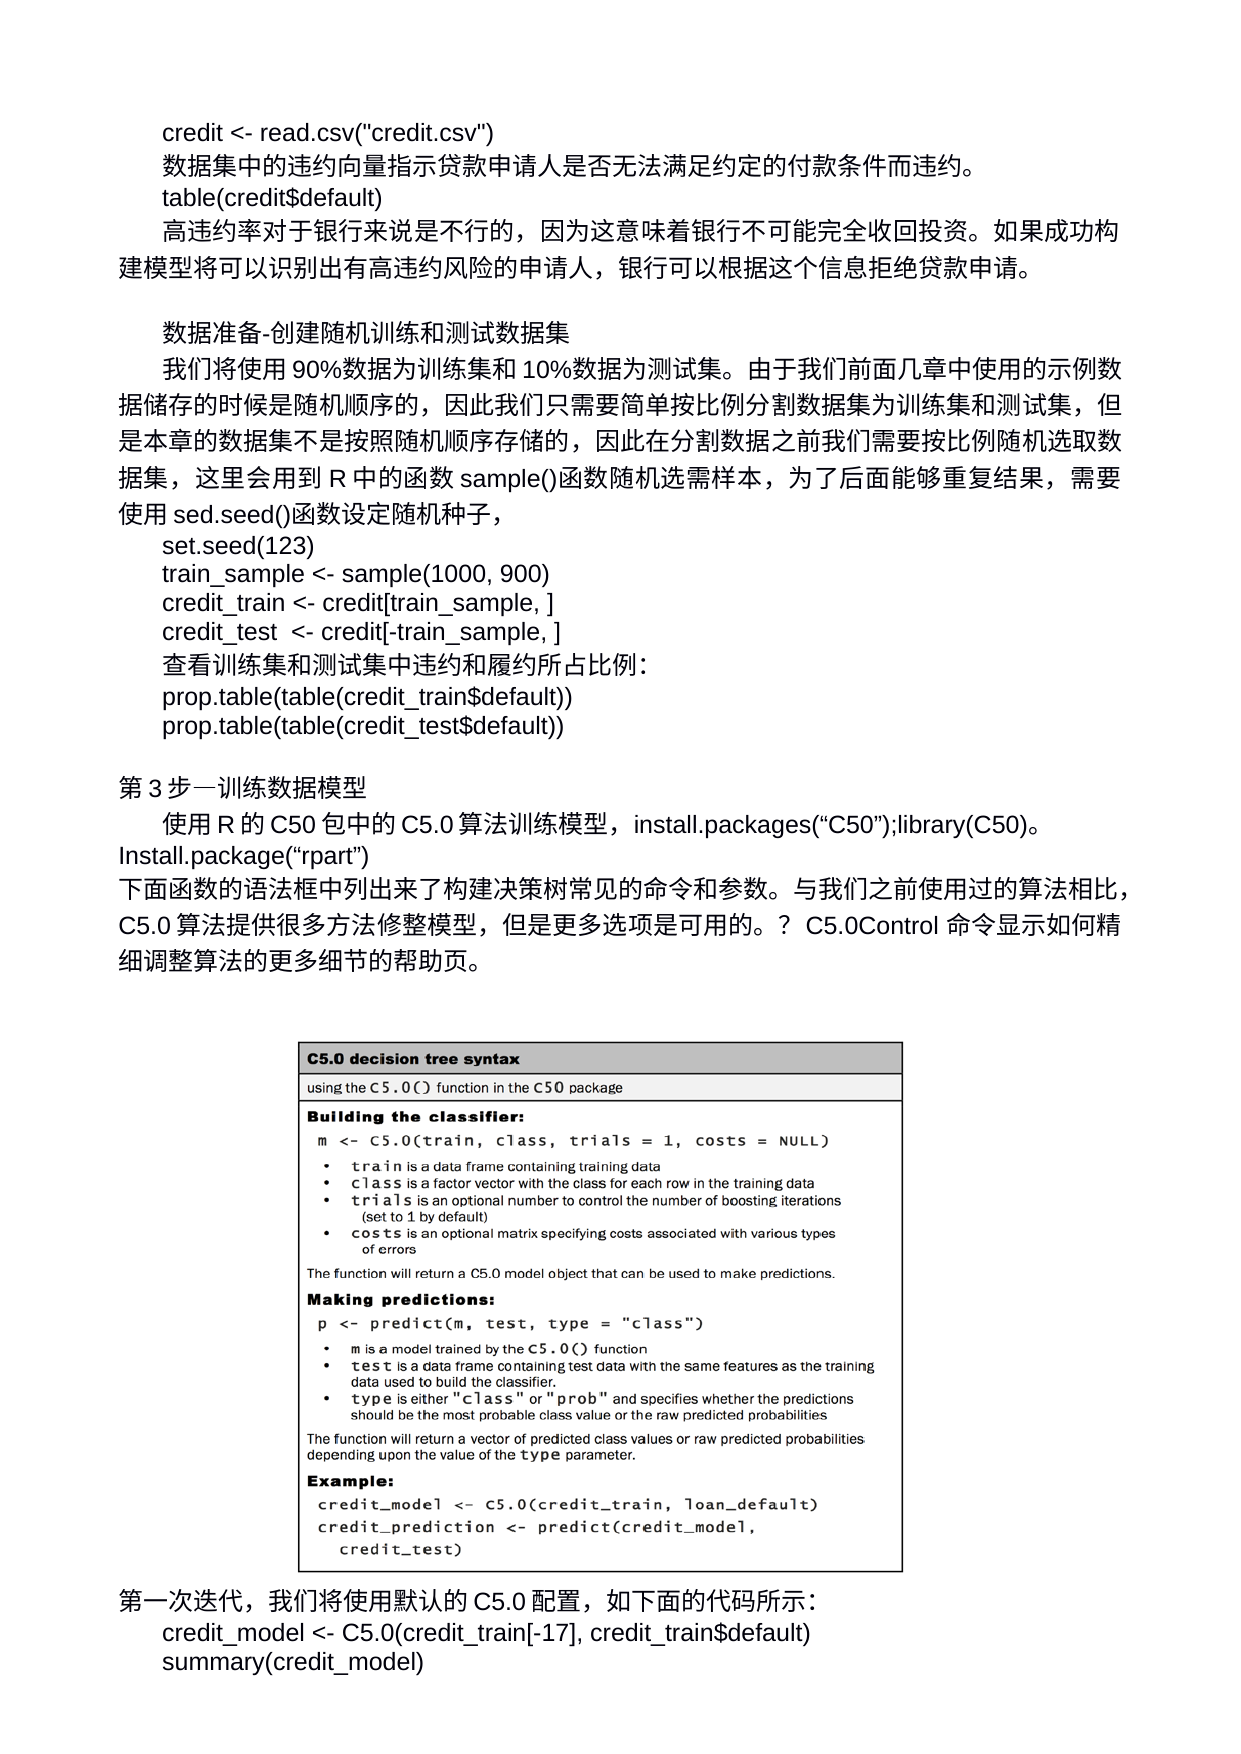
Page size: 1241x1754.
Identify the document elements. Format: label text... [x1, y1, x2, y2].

text 数据集中的违约向量指示贷款申请人是否无法满足约定的付款条件而违约。 [118, 147, 1122, 183]
text 下面函数的语法框中列出来了构建决策树常见的命令和参数。与我们之前使用过的算法相比， [118, 869, 1122, 906]
text 使用R的C50包中的C5.0算法训练模型，install.packages(“C50”);library(C50)。 [118, 804, 1122, 841]
text 我们将使用90%数据为训练集和10%数据为测试集。由于我们前面几章中使用的示例数据储存的时候是随机顺序的，因此我们只需要简单按比例分割数据集为训练集和测试集，但是本章的数据集不是按照随机顺序存储的，因此在分割数据之前我们需要按比例随机选取数据集，这里会用到R中的函数sample()函数随机选需样本，为了后面能够重复结果，需要使用sed.seed()函数设定随机种子， [118, 349, 1122, 531]
text C5.0算法提供很多方法修整模型，但是更多选项是可用的。？C5.0Control 命令显示如何精细调整算法的更多细节的帮助页。 [118, 906, 1122, 978]
text Install.package(“rpart”) [118, 841, 1122, 869]
text set.seed(123) [118, 531, 1122, 559]
text prop.table(table(credit_train$default)) [118, 682, 1122, 711]
text credit_test <- credit[-train_sample, ] [118, 617, 1122, 646]
text table(credit$default) [118, 183, 1122, 212]
text 数据准备-创建随机训练和测试数据集 [118, 313, 1122, 349]
text train_sample <- sample(1000, 900) [118, 559, 1122, 588]
text credit_model <- C5.0(credit_train[-17], credit_train$default) [118, 1618, 1122, 1647]
text prop.table(table(credit_test$default)) [118, 711, 1122, 739]
text credit <- read.csv("credit.csv") [118, 118, 1122, 147]
text summary(credit_model) [118, 1647, 1122, 1676]
text 查看训练集和测试集中违约和履约所占比例： [118, 646, 1122, 682]
text credit_train <- credit[train_sample, ] [118, 588, 1122, 617]
text 高违约率对于银行来说是不行的，因为这意味着银行不可能完全收回投资。如果成功构建模型将可以识别出有高违约风险的申请人，银行可以根据这个信息拒绝贷款申请。 [118, 212, 1122, 284]
text 第3步—训练数据模型 [118, 768, 1122, 804]
text 第一次迭代，我们将使用默认的C5.0配置，如下面的代码所示： [118, 1582, 1122, 1618]
